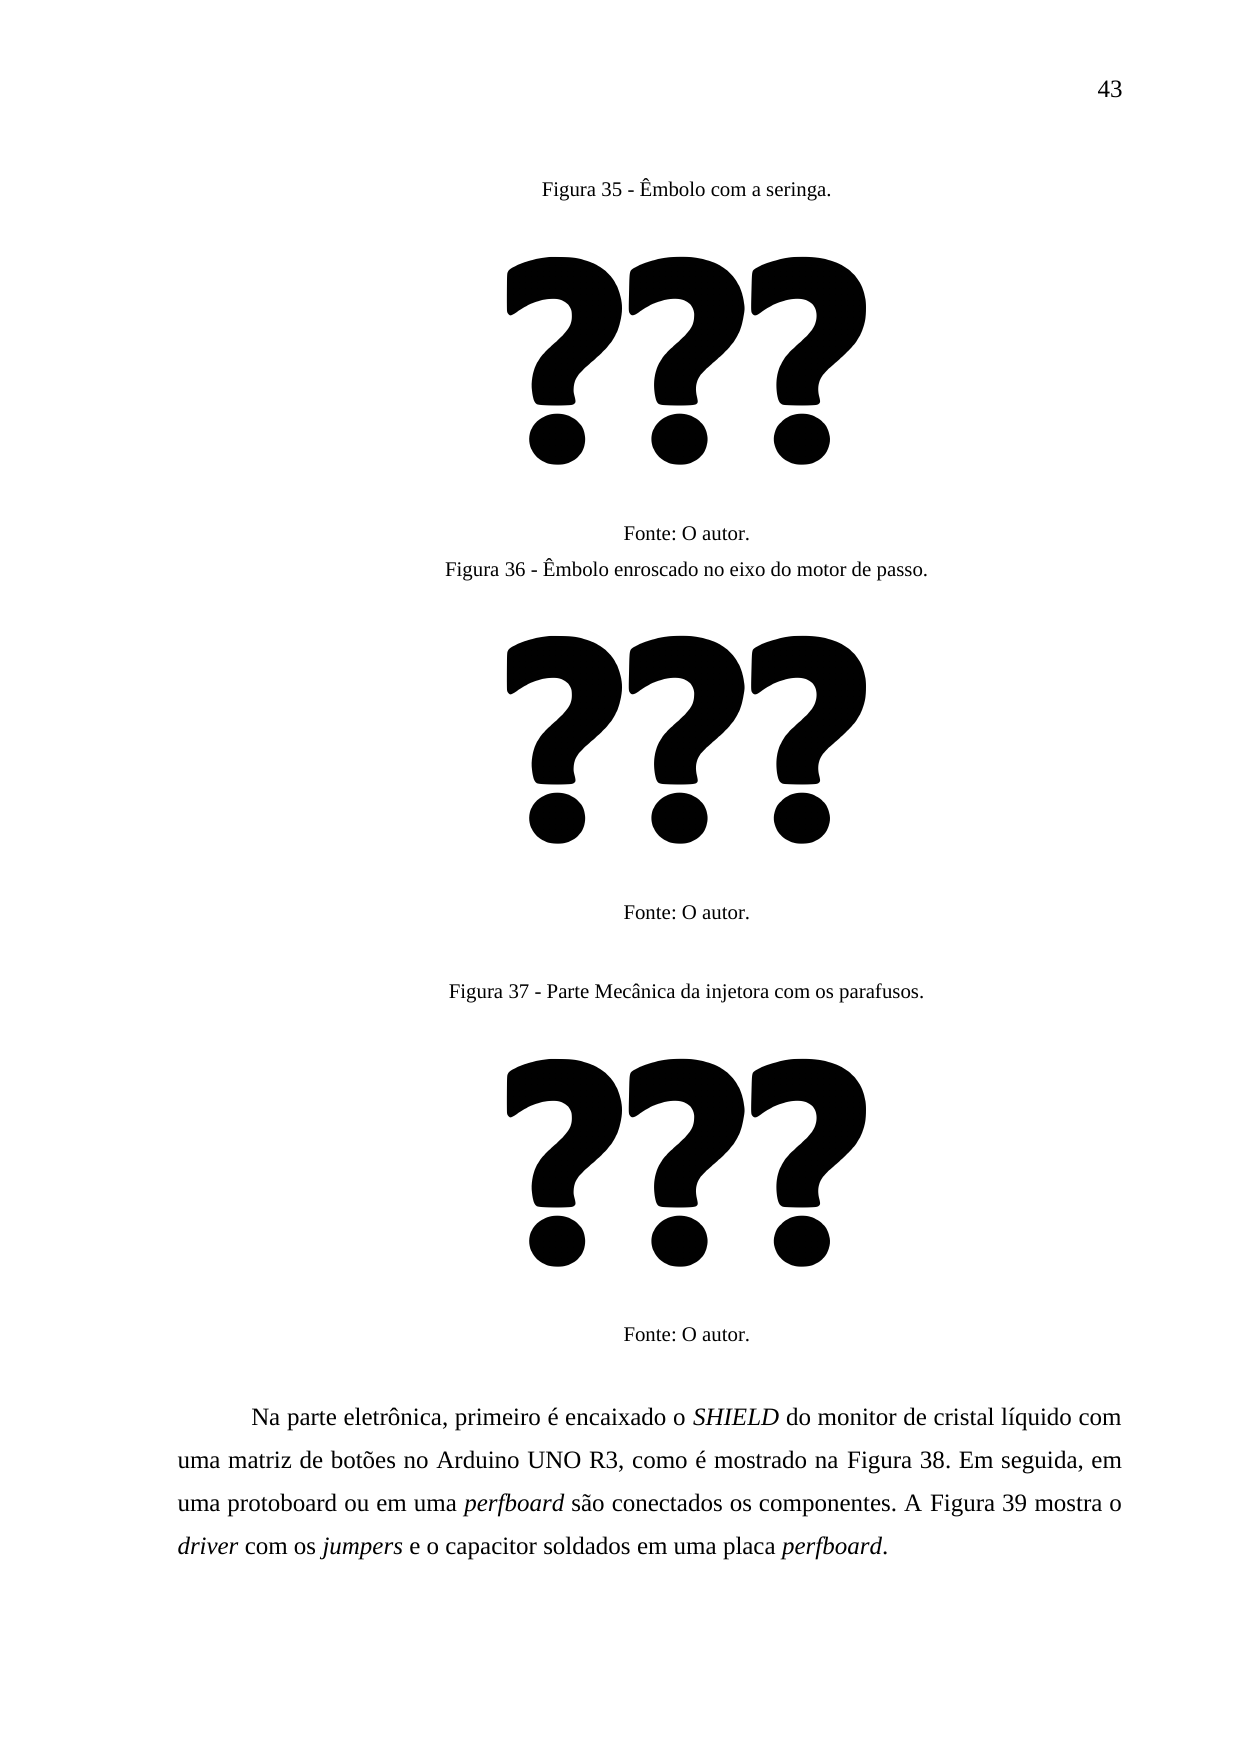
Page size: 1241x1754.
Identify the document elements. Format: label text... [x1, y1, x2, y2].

picture [428, 1015, 945, 1311]
text Figura 36 - Êmbolo enroscado no eixo do motor de passo. [177, 557, 1122, 581]
text Fonte: O autor. [177, 900, 1122, 924]
picture [428, 213, 945, 509]
picture [428, 592, 945, 888]
text Figura 37 - Parte Mecânica da injetora com os parafusos. [177, 979, 1122, 1003]
text Fonte: O autor. [177, 1322, 1122, 1346]
text Na parte eletrônica, primeiro é encaixado o SHIELD do monitor de cristal líquido com uma matriz de botões no Arduino UNO R3, como é mostrado na Figura 38. Em seguida, em uma protoboard ou em uma perfboard são conectados os componentes. A Figura 39 mostra o driver com os jumpers e o capacitor soldados em uma placa perfboard. [177, 1402, 1122, 1560]
text Fonte: O autor. [177, 521, 1122, 544]
text Figura 35 - Êmbolo com a seringa. [177, 177, 1122, 201]
